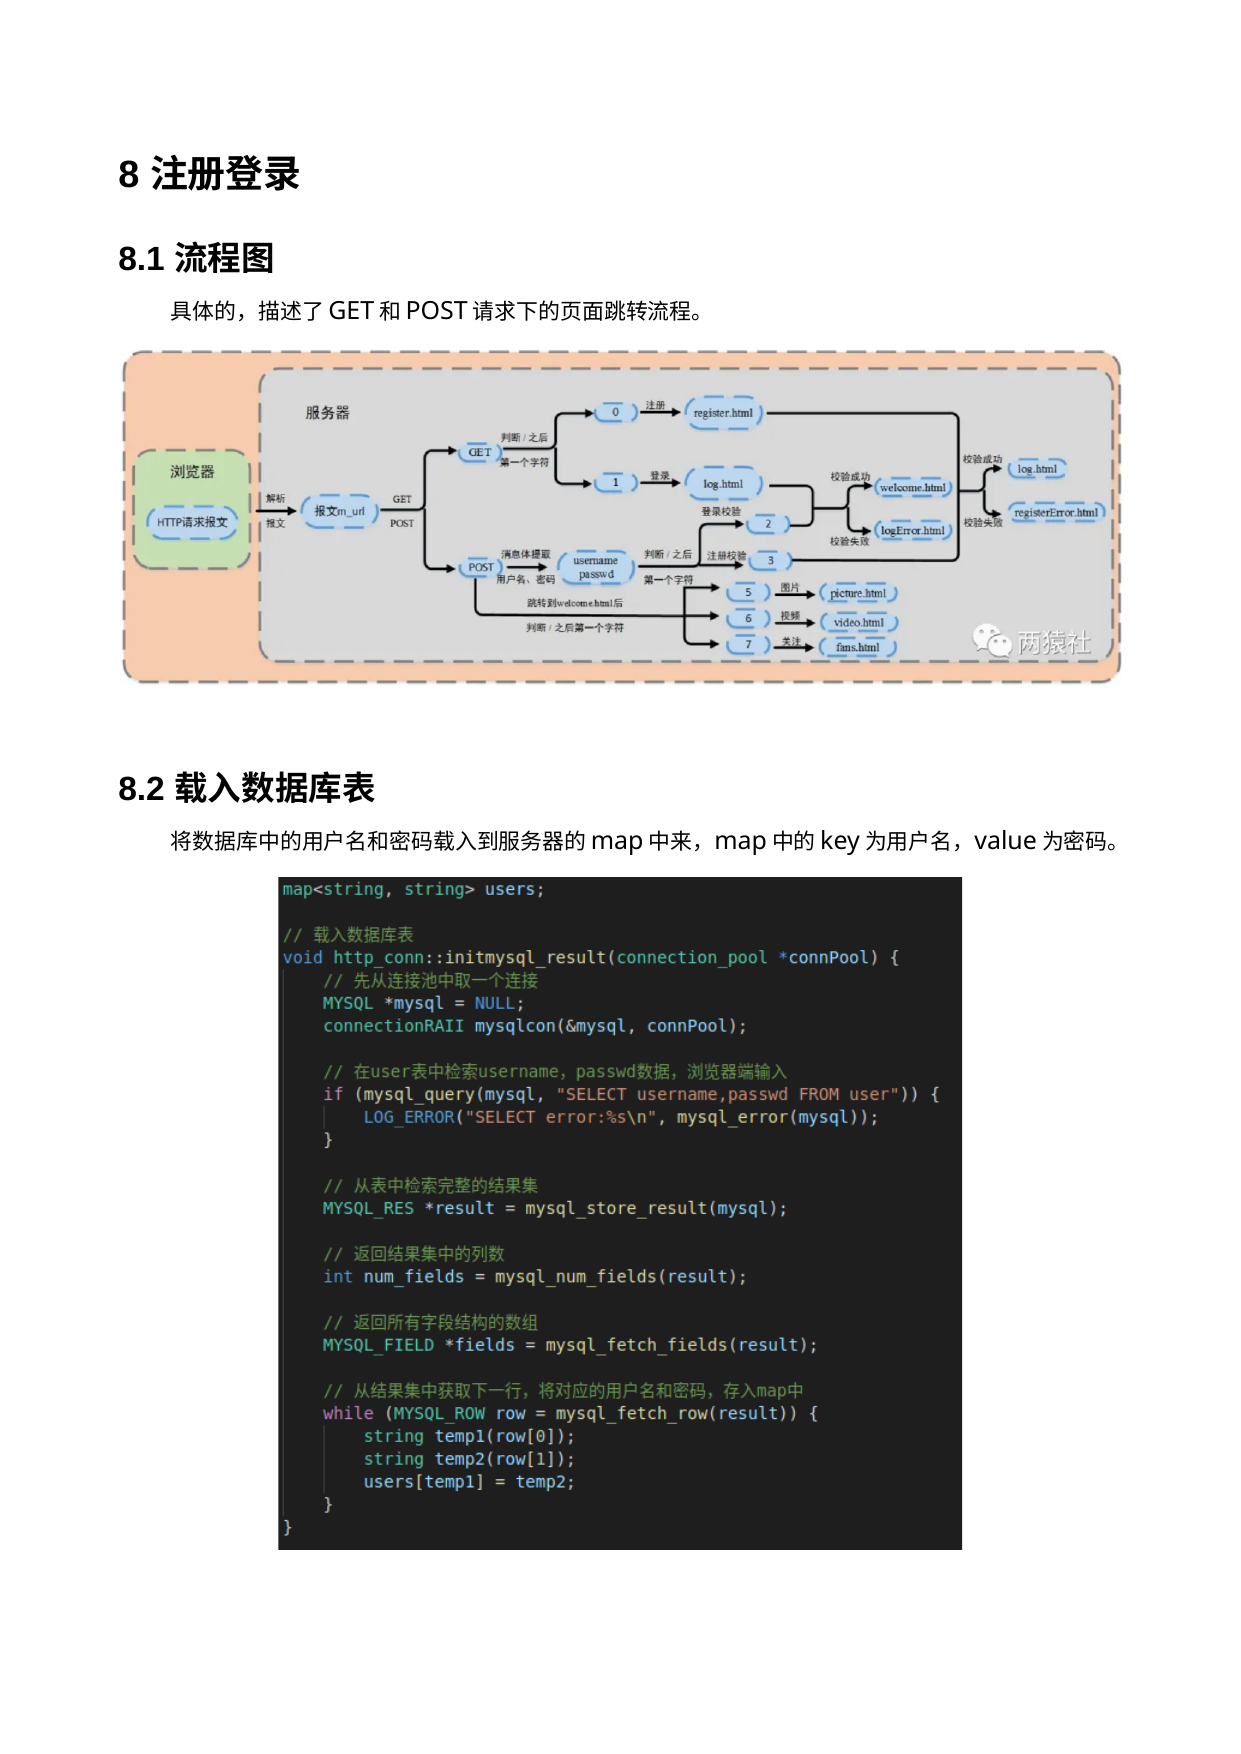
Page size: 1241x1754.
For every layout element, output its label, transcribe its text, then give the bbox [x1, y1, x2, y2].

picture [118, 347, 1123, 686]
text 具体的，描述了GET和POST请求下的页面跳转流程。 [118, 292, 1122, 326]
subtitle 8.1 流程图 [118, 231, 1122, 280]
subtitle 8.2 载入数据库表 [118, 761, 1122, 810]
picture [278, 877, 963, 1550]
subtitle 8 注册登录 [118, 143, 1122, 198]
text 将数据库中的用户名和密码载入到服务器的map中来，map中的key为用户名，value为密码。 [118, 822, 1122, 856]
